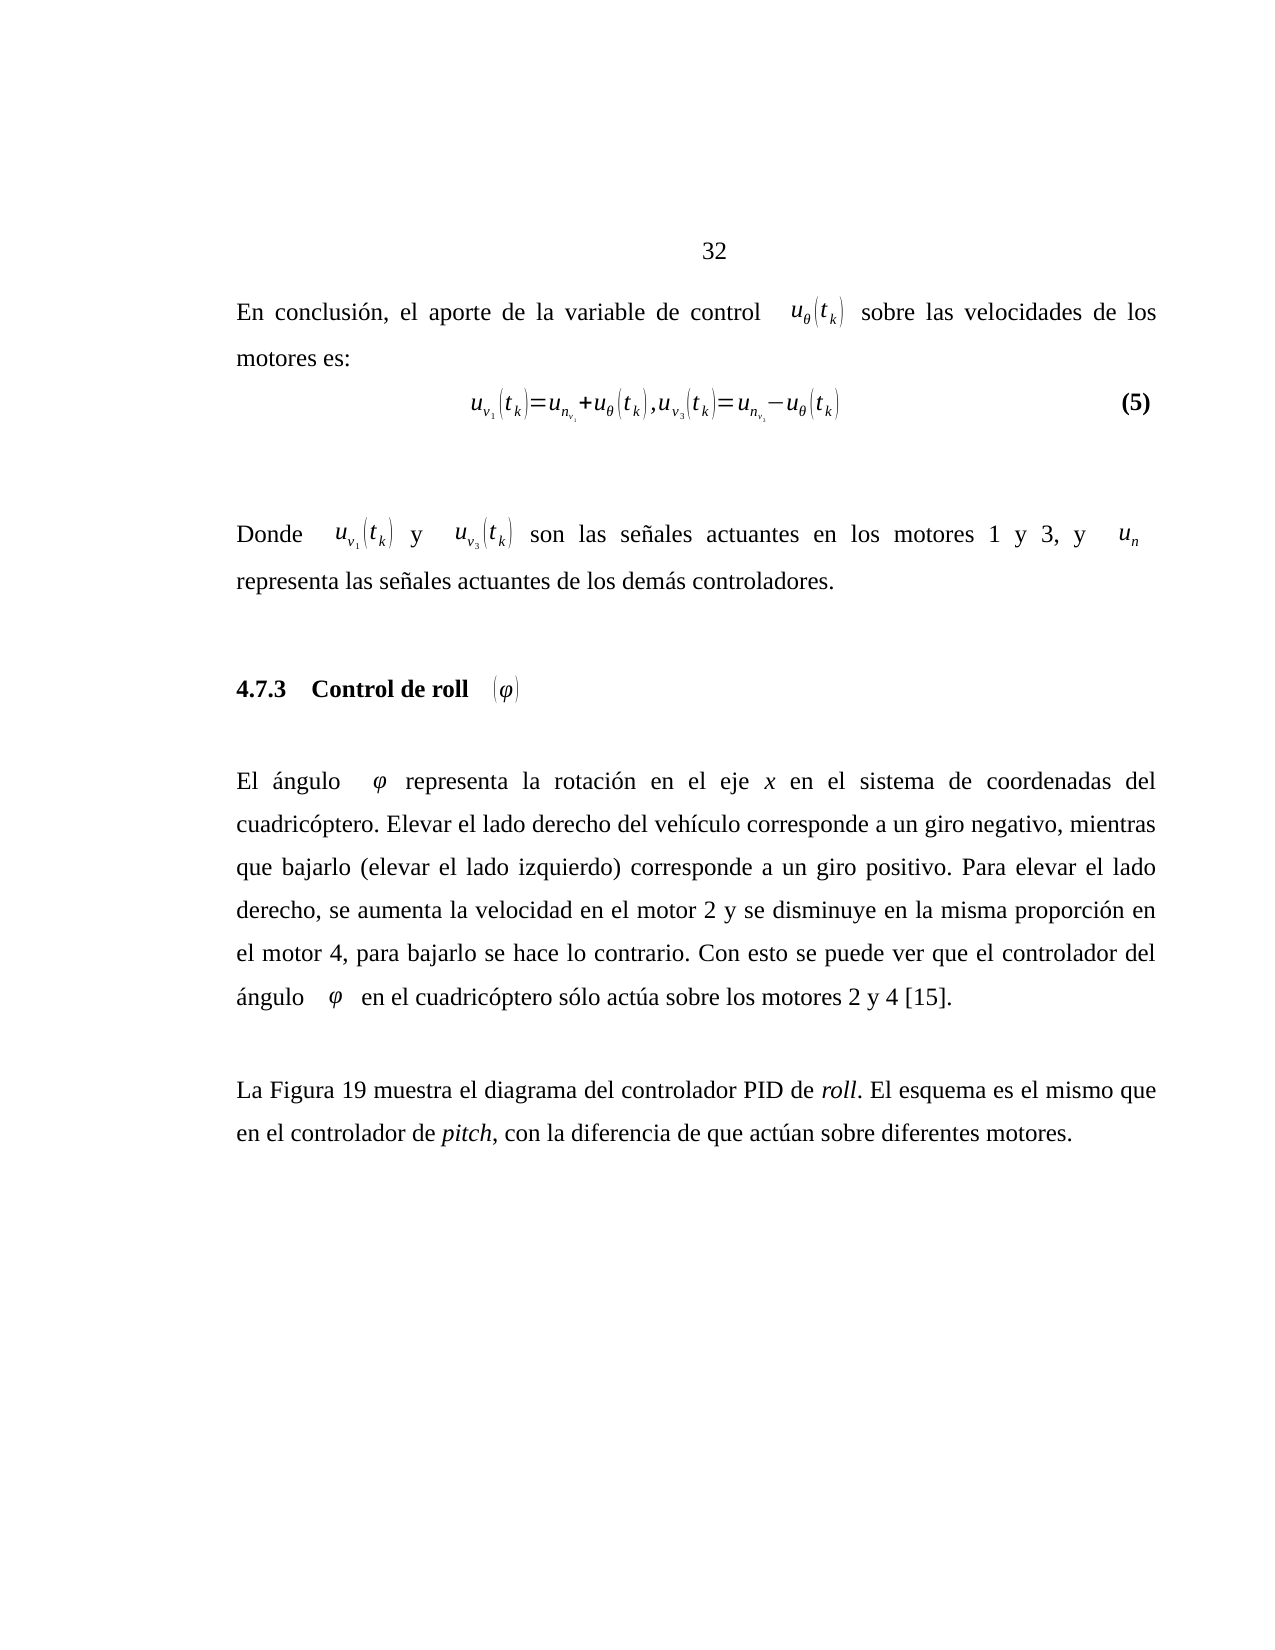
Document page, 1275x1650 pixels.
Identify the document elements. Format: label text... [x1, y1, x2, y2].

subtitle Control de roll [236, 674, 1157, 704]
text En conclusión, el aporte de la variable de control sobre las velocidades de los motores es: [236, 294, 1157, 372]
text La Figura 19 muestra el diagrama del controlador PID de roll. El esquema es el mismo que en el controlador de pitch, con la diferencia de que actúan sobre diferentes motores. [236, 1075, 1157, 1147]
table_header [224, 387, 1085, 423]
table_header (5) [1085, 387, 1187, 423]
text Donde y son las señales actuantes en los motores 1 y 3, y representa las señales actuantes de los demás controladores. [236, 516, 1157, 595]
text El ángulo representa la rotación en el eje x en el sistema de coordenadas del cuadricóptero. Elevar el lado derecho del vehículo corresponde a un giro negativo, mientras que bajarlo (elevar el lado izquierdo) corresponde a un giro positivo. Para elevar el lado derecho, se aumenta la velocidad en el motor 2 y se disminuye en la misma proporción en el motor 4, para bajarlo se hace lo contrario. Con esto se puede ver que el controlador del ángulo en el cuadricóptero sólo actúa sobre los motores 2 y 4 [15]. [236, 766, 1157, 1010]
